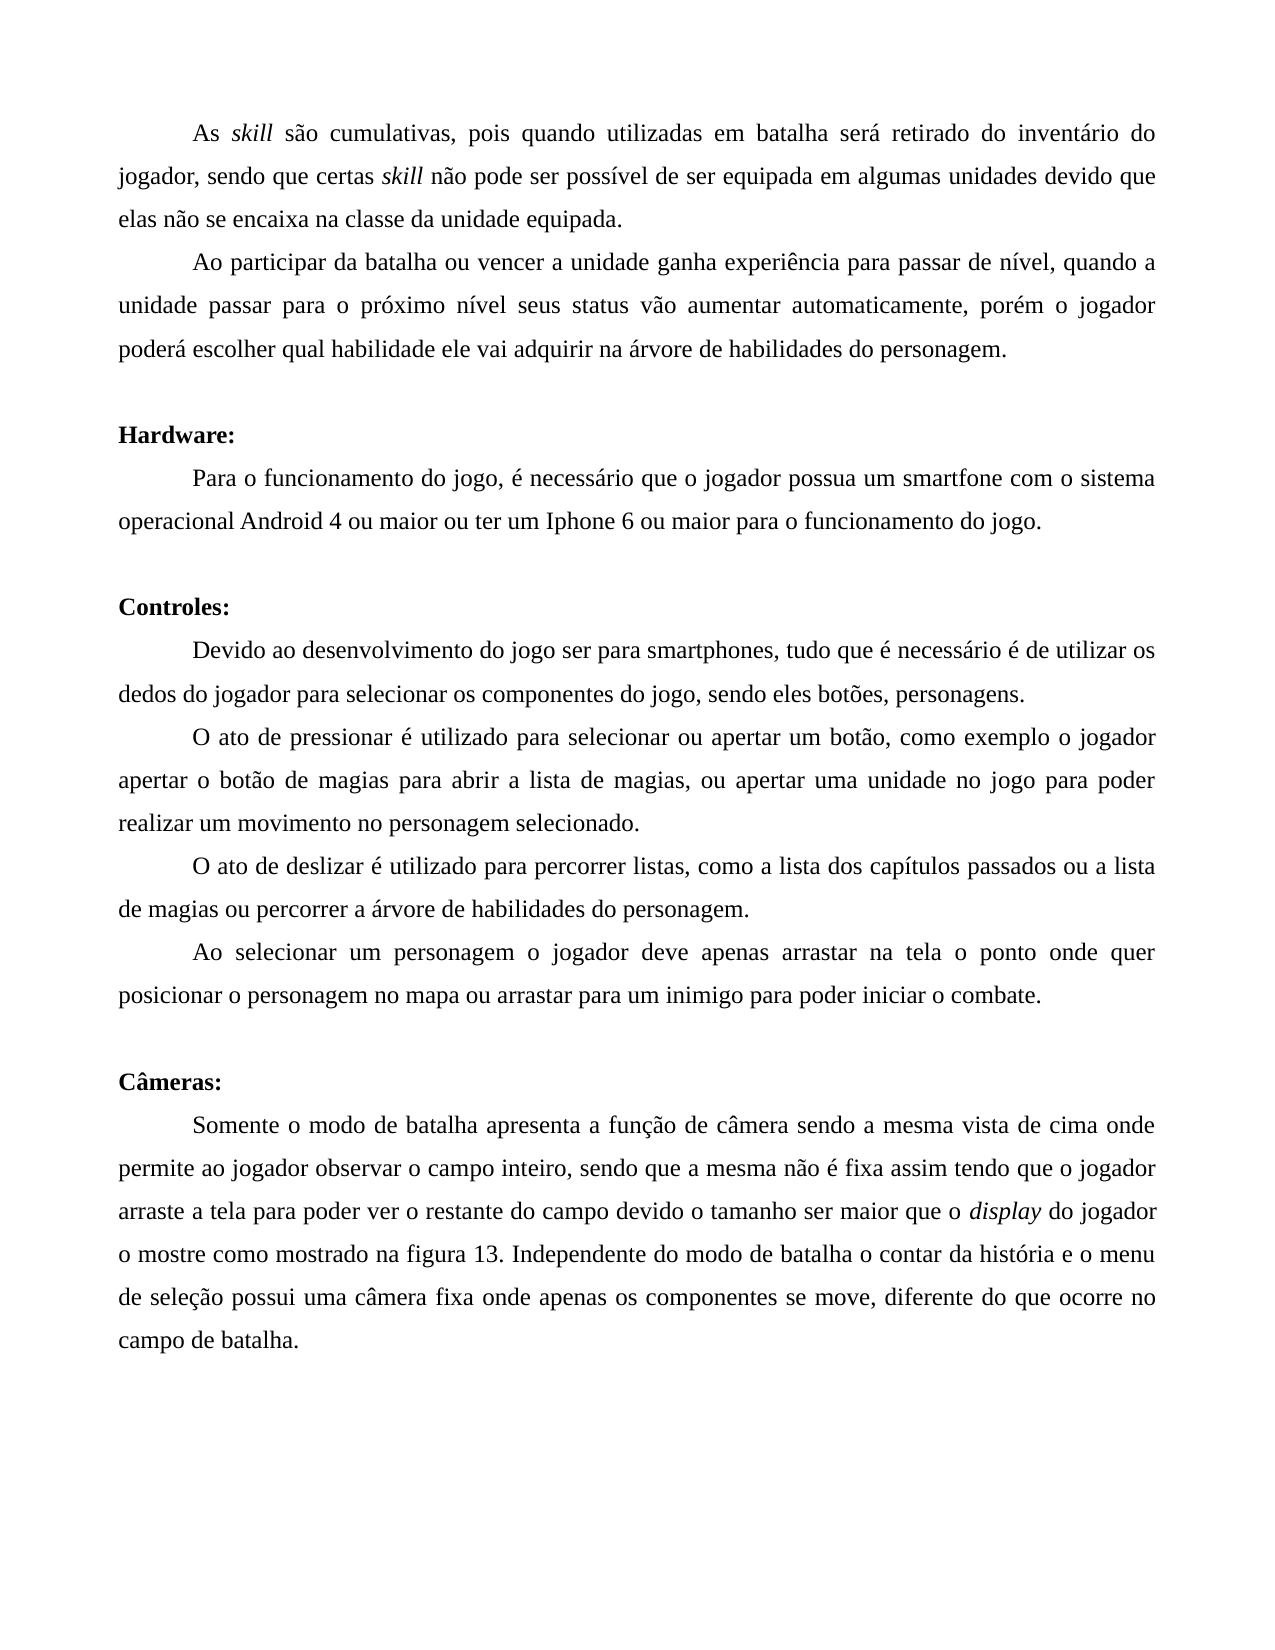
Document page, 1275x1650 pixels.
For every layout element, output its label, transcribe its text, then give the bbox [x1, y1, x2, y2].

text Câmeras: [118, 1067, 1157, 1096]
text Ao participar da batalha ou vencer a unidade ganha experiência para passar de nível, quando a unidade passar para o próximo nível seus status vão aumentar automaticamente, porém o jogador poderá escolher qual habilidade ele vai adquirir na árvore de habilidades do personagem. [118, 247, 1157, 362]
text Devido ao desenvolvimento do jogo ser para smartphones, tudo que é necessário é de utilizar os dedos do jogador para selecionar os componentes do jogo, sendo eles botões, personagens. [118, 636, 1157, 707]
text Somente o modo de batalha apresenta a função de câmera sendo a mesma vista de cima onde permite ao jogador observar o campo inteiro, sendo que a mesma não é fixa assim tendo que o jogador arraste a tela para poder ver o restante do campo devido o tamanho ser maior que o display do jogador o mostre como mostrado na figura 13. Independente do modo de batalha o contar da história e o menu de seleção possui uma câmera fixa onde apenas os componentes se move, diferente do que ocorre no campo de batalha. [118, 1110, 1157, 1354]
text Controles: [118, 592, 1157, 621]
text Hardware: [118, 420, 1157, 449]
text O ato de pressionar é utilizado para selecionar ou apertar um botão, como exemplo o jogador apertar o botão de magias para abrir a lista de magias, ou apertar uma unidade no jogo para poder realizar um movimento no personagem selecionado. [118, 722, 1157, 837]
text As skill são cumulativas, pois quando utilizadas em batalha será retirado do inventário do jogador, sendo que certas skill não pode ser possível de ser equipada em algumas unidades devido que elas não se encaixa na classe da unidade equipada. [118, 118, 1157, 233]
text Para o funcionamento do jogo, é necessário que o jogador possua um smartfone com o sistema operacional Android 4 ou maior ou ter um Iphone 6 ou maior para o funcionamento do jogo. [118, 463, 1157, 535]
text O ato de deslizar é utilizado para percorrer listas, como a lista dos capítulos passados ou a lista de magias ou percorrer a árvore de habilidades do personagem. [118, 851, 1157, 923]
text Ao selecionar um personagem o jogador deve apenas arrastar na tela o ponto onde quer posicionar o personagem no mapa ou arrastar para um inimigo para poder iniciar o combate. [118, 937, 1157, 1009]
